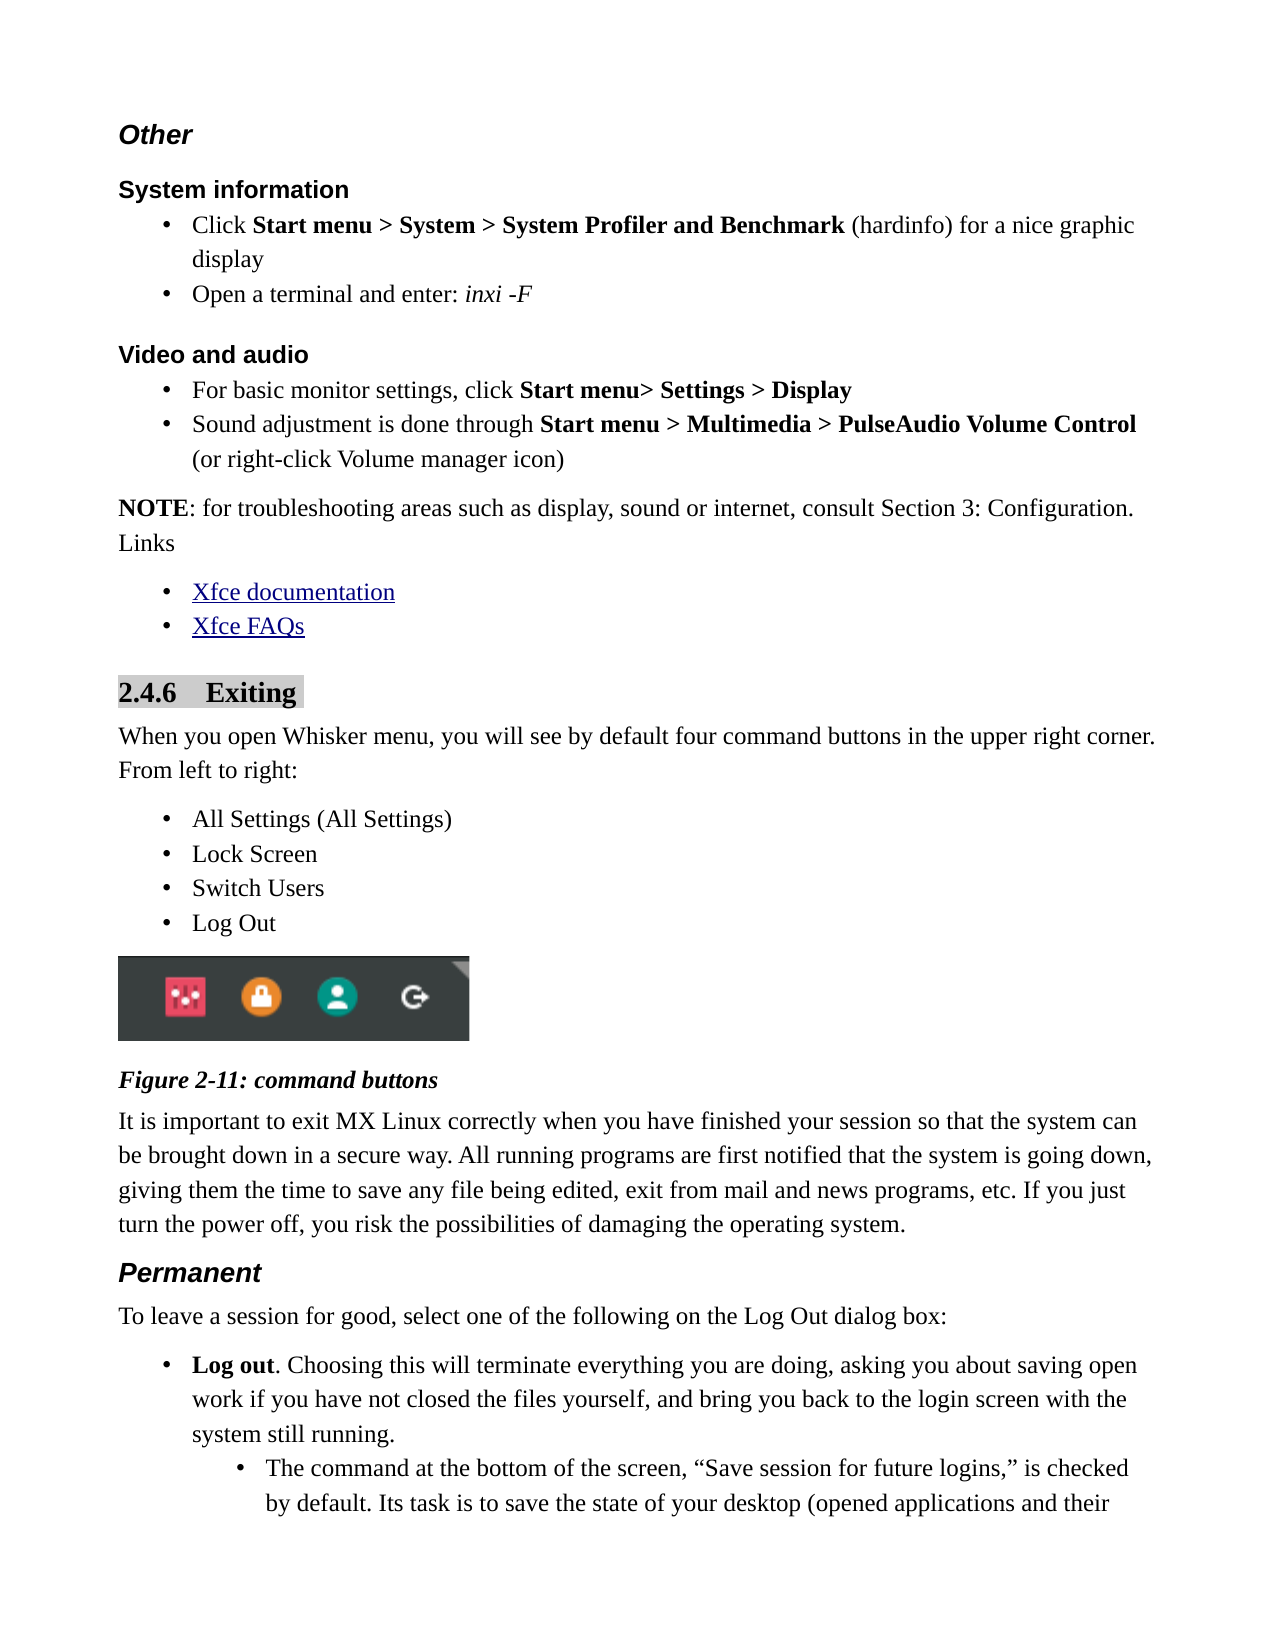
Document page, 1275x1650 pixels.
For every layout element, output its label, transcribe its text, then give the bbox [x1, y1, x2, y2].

list Lock Screen [162, 839, 1157, 868]
list Log Out [162, 908, 1157, 937]
subtitle Permanent [118, 1256, 1157, 1288]
list Open a terminal and enter: inxi -F [162, 279, 1157, 307]
list Log out. Choosing this will terminate everything you are doing, asking you about saving open work if you have not closed the files yourself, and bring you back to the login screen with the system still running. [162, 1350, 1157, 1447]
list The command at the bottom of the screen, “Save session for future logins,” is checked by default. Its task is to save the state of your desktop (opened applications and their [236, 1453, 1157, 1516]
picture [118, 956, 470, 1041]
text When you open Whisker menu, you will see by default four command buttons in the upper right corner. From left to right: [118, 721, 1157, 784]
subtitle Other [118, 118, 1157, 150]
list Xfce documentation [162, 577, 1157, 605]
text To leave a session for good, select one of the following on the Log Out dialog box: [118, 1301, 1157, 1329]
list Click Start menu > System > System Profiler and Benchmark (hardinfo) for a nice graphic display [162, 210, 1157, 273]
subtitle System information [118, 175, 1157, 203]
list Sound adjustment is done through Start menu > Multimedia > PulseAudio Volume Control (or right-click Volume manager icon) [162, 409, 1157, 473]
text Links [118, 528, 1157, 556]
subtitle Video and audio [118, 340, 1157, 369]
list Xfce FAQs [162, 611, 1157, 640]
list For basic monitor settings, click Start menu> Settings > Display [162, 375, 1157, 404]
text It is important to exit MX Linux correctly when you have finished your session so that the system can be brought down in a secure way. All running programs are first notified that the system is going down, giving them the time to save any file being edited, exit from mail and news programs, etc. If you just turn the power off, you risk the possibilities of damaging the operating system. [118, 1106, 1157, 1238]
list All Settings (All Settings) [162, 804, 1157, 833]
text NOTE: for troubleshooting areas such as display, sound or internet, consult Section 3: Configuration. [118, 493, 1157, 522]
list Switch Users [162, 873, 1157, 902]
subtitle 2.4.6 Exiting [304, 675, 1157, 708]
text Figure 2-11: command buttons [118, 1065, 1157, 1093]
